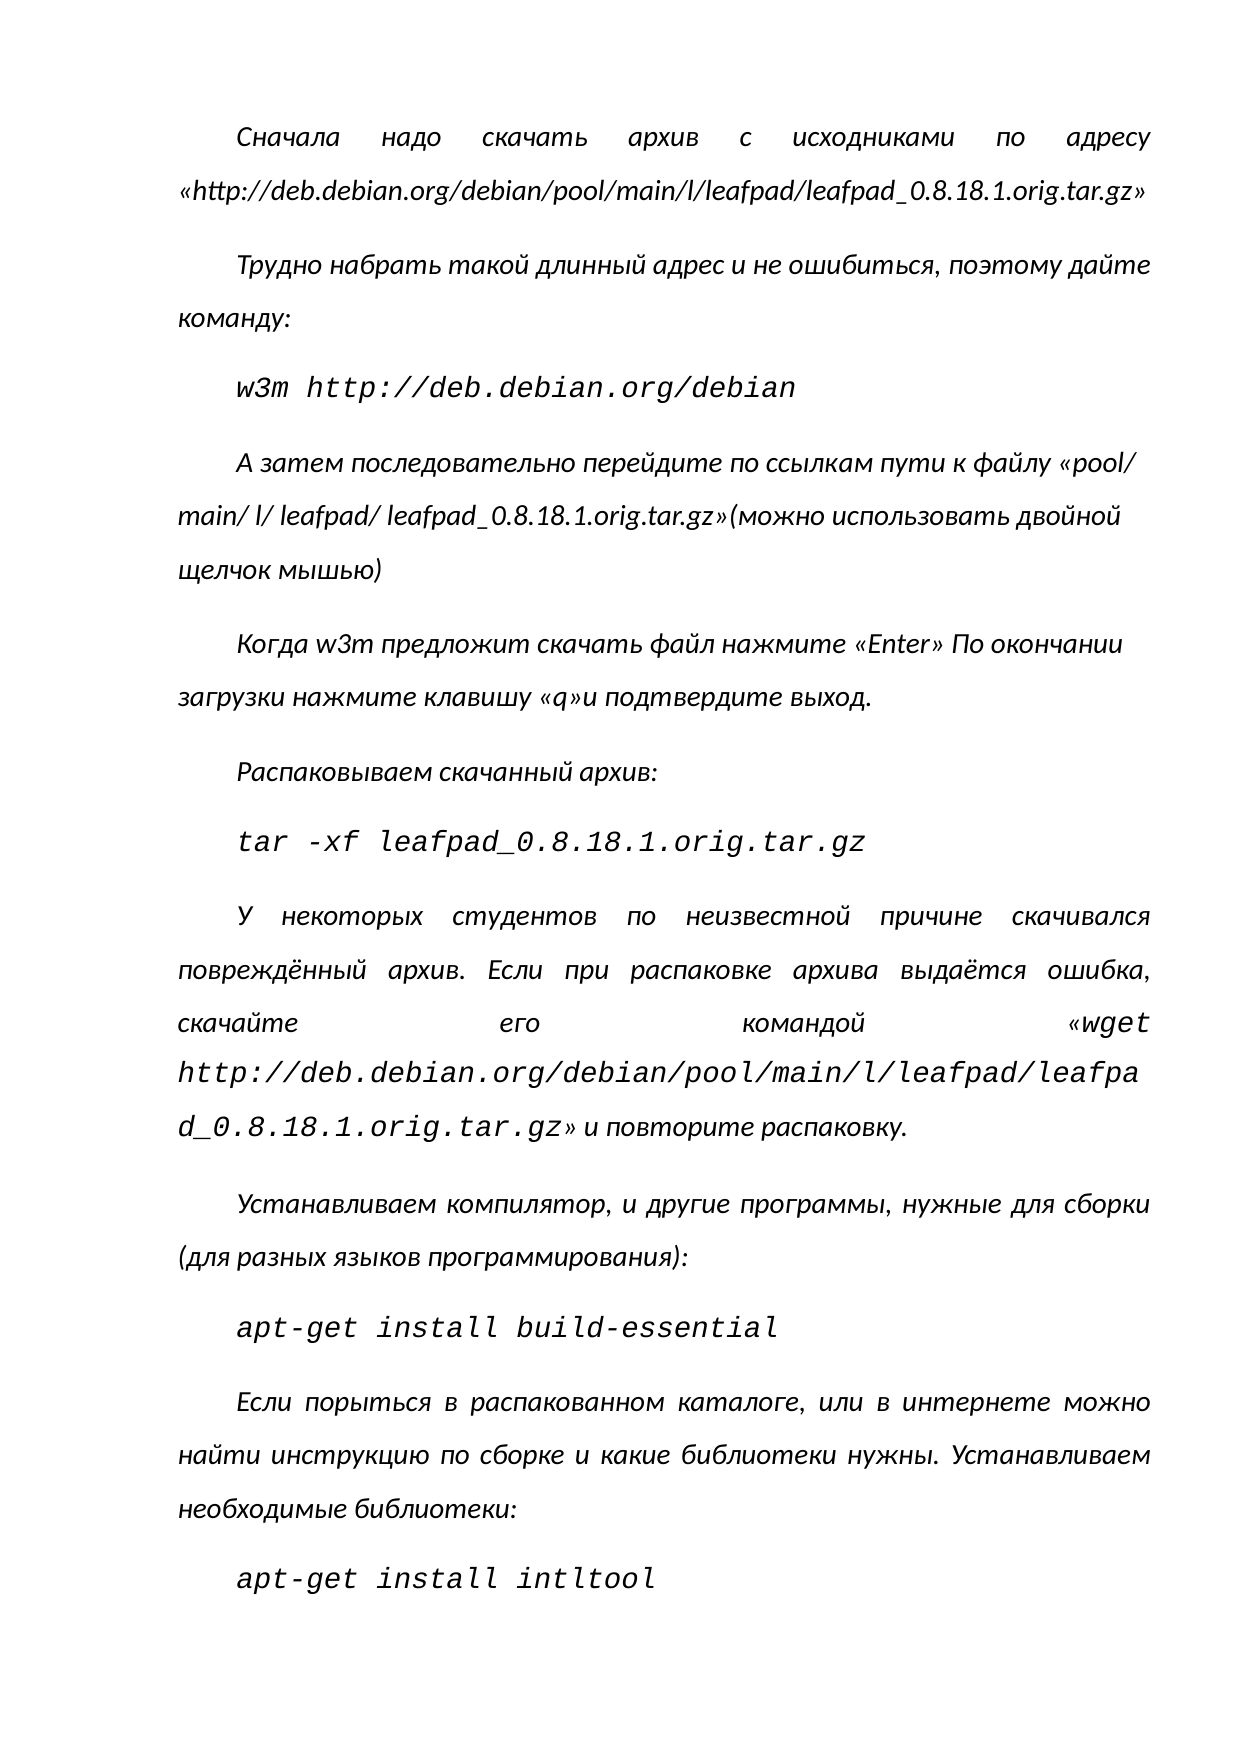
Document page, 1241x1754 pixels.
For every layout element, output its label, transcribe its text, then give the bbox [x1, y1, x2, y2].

text Если порыться в распакованном каталоге, или в интернете можно найти инструкцию по сборке и какие библиотеки нужны. Устанавливаем необходимые библиотеки: [177, 1383, 1152, 1526]
text Распаковываем скачанный архив: [177, 753, 1152, 788]
text w3m http://deb.debian.org/debian [177, 373, 1152, 407]
text У некоторых студентов по неизвестной причине скачивался повреждённый архив. Если при распаковке архива выдаётся ошибка, скачайте его командой «wget http://deb.debian.org/debian/pool/main/l/leafpad/leafpad_0.8.18.1.orig.tar.gz» и повторите распаковку. [177, 897, 1152, 1146]
text А затем последовательно перейдите по ссылкам пути к файлу «pool/ main/ l/ leafpad/ leafpad_0.8.18.1.orig.tar.gz»(можно использовать двойной щелчок мышью) [177, 444, 1152, 586]
text tar -xf leafpad_0.8.18.1.orig.tar.gz [177, 827, 1152, 860]
text apt-get install intltool [177, 1564, 1152, 1597]
text apt-get install build-essential [177, 1313, 1152, 1346]
text Когда w3m предложит скачать файл нажмите «Enter» По окончании загрузки нажмите клавишу «q»и подтвердите выход. [177, 625, 1152, 714]
text Сначала надо скачать архив с исходниками по адресу «http://deb.debian.org/debian/pool/main/l/leafpad/leafpad_0.8.18.1.orig.tar.gz» [177, 118, 1152, 207]
text Устанавливаем компилятор, и другие программы, нужные для сборки (для разных языков программирования): [177, 1185, 1152, 1274]
text Трудно набрать такой длинный адрес и не ошибиться, поэтому дайте команду: [177, 246, 1152, 335]
